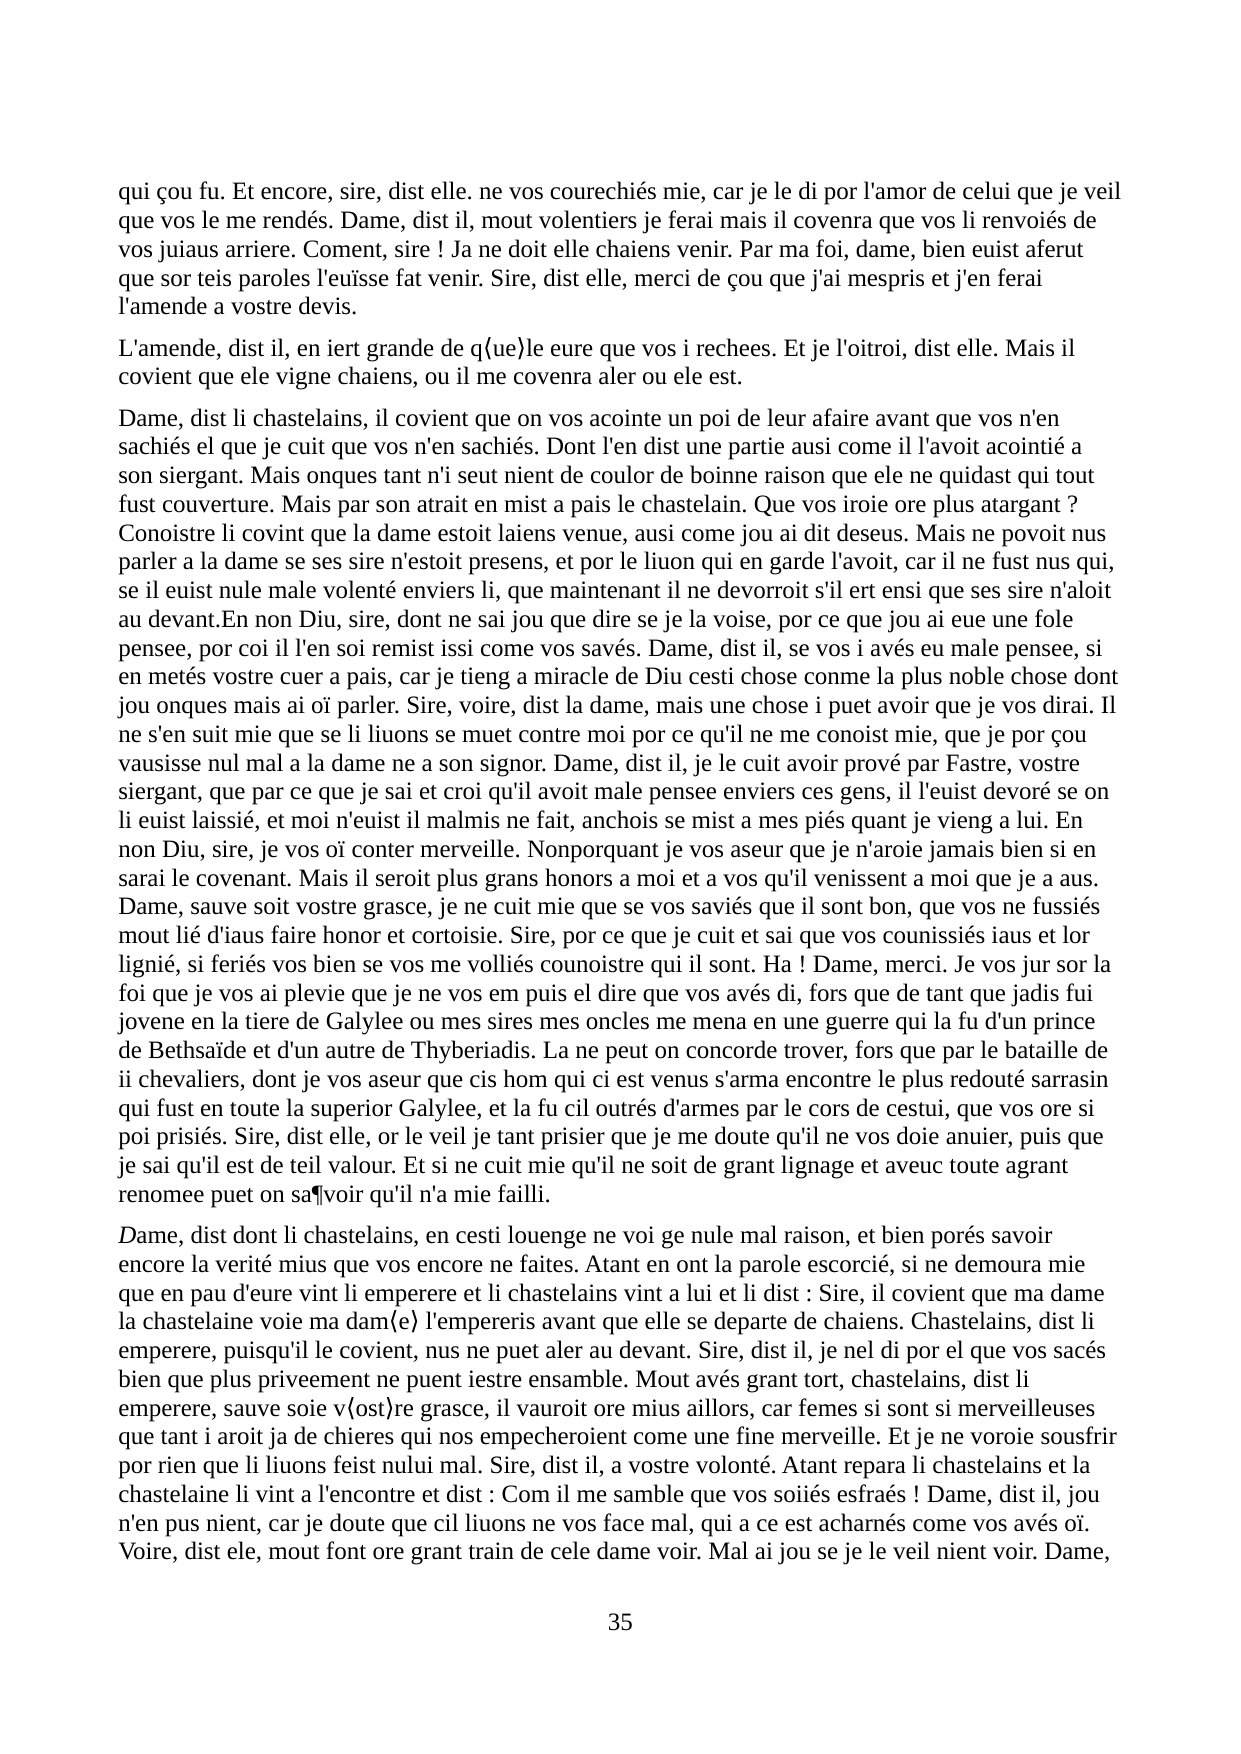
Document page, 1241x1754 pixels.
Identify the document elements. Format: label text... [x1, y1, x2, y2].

text Dame, dist li chastelains, il covient que on vos acointe un poi de leur afaire avant que vos n'en sachiés el que je cuit que vos n'en sachiés. Dont l'en dist une partie ausi come il l'avoit acointié a son siergant. Mais onques tant n'i seut nient de coulor de boinne raison que ele ne quidast qui tout fust couverture. Mais par son atrait en mist a pais le chastelain. Que vos iroie ore plus atargant ? Conoistre li covint que la dame estoit laiens venue, ausi come jou ai dit deseus. Mais ne povoit nus parler a la dame se ses sire n'estoit presens, et por le liuon qui en garde l'avoit, car il ne fust nus qui, se il euist nule male volenté enviers li, que maintenant il ne devorroit s'il ert ensi que ses sire n'aloit au devant.En non Diu, sire, dont ne sai jou que dire se je la voise, por ce que jou ai eue une fole pensee, por coi il l'en soi remist issi come vos savés. Dame, dist il, se vos i avés eu male pensee, si en metés vostre cuer a pais, car je tieng a miracle de Diu cesti chose conme la plus noble chose dont jou onques mais ai oï parler. Sire, voire, dist la dame, mais une chose i puet avoir que je vos dirai. Il ne s'en suit mie que se li liuons se muet contre moi por ce qu'il ne me conoist mie, que je por çou vausisse nul mal a la dame ne a son signor. Dame, dist il, je le cuit avoir prové par Fastre, vostre siergant, que par ce que je sai et croi qu'il avoit male pensee enviers ces gens, il l'euist devoré se on li euist laissié, et moi n'euist il malmis ne fait, anchois se mist a mes piés quant je vieng a lui. En non Diu, sire, je vos oï conter merveille. Nonporquant je vos aseur que je n'aroie jamais bien si en sarai le covenant. Mais il seroit plus grans honors a moi et a vos qu'il venissent a moi que je a aus. Dame, sauve soit vostre grasce, je ne cuit mie que se vos saviés que il sont bon, que vos ne fussiés mout lié d'iaus faire honor et cortoisie. Sire, por ce que je cuit et sai que vos counissiés iaus et lor lignié, si feriés vos bien se vos me volliés counoistre qui il sont. Ha ! Dame, merci. Je vos jur sor la foi que je vos ai plevie que je ne vos em puis el dire que vos avés di, fors que de tant que jadis fui jovene en la tiere de Galylee ou mes sires mes oncles me mena en une guerre qui la fu d'un prince de Bethsaïde et d'un autre de Thyberiadis. La ne peut on concorde trover, fors que par le bataille de ii chevaliers, dont je vos aseur que cis hom qui ci est venus s'arma encontre le plus redouté sarrasin qui fust en toute la superior Galylee, et la fu cil outrés d'armes par le cors de cestui, que vos ore si poi prisiés. Sire, dist elle, or le veil je tant prisier que je me doute qu'il ne vos doie anuier, puis que je sai qu'il est de teil valour. Et si ne cuit mie qu'il ne soit de grant lignage et aveuc toute agrant renomee puet on sa¶voir qu'il n'a mie failli. [118, 246, 1122, 1051]
text Mout cuida li chastelains avoir mise a pais le chastelainne, mais non fust, car en poi d'eure vint et manda Fastre, et li dist ensi que li chastelains li avoit fait entendre, et que sour toute fin elle voloit aler veoir cele dame, coment qu'il alast.Dame, dist cil, jou otroi que je soie destruis se vos i alés, que li liuons vos devorra. Va, dist elle, fous ! Je le verrai au dehors de la maison, si covient que tu o moi vignes. Dame, dist il, ja de ce ne parlés. Car se mesire le savoit, jamais de moi cure n'aroit. Par mon chief, dist elle, tu ne vaus pie ne autre oisiel ! Atant en vint en une warde robe la endroit aprestee ausi come elle vausist corre et si prist une puciele o li et vint cele part ou elle savoit que li emperere estoit. Lors vint a la maison et vit que li emperere et l'empereris seoient au super, li uns dejouste l'autre par mout grant signe d'amor, et tout ce vit elle par une craie[?] d'une feniestre. Li liuon senti la chastelaine et sailli cele part ausi come tous esragiés, et cuda[?] venir a celi por soi devouré. Quant la chastelaine oï ce, ne cuidiés mie que elle oubliast ses talons come cele qui ne cuist voie ne sentier, mais come chevros fuit en la lande vint afuiant a un fosse qui parfons et plains estoit d'iauwe. Cele qui goute ne vit tume de la tieste avant, por coi ele bust avant que li tallons fussent moillié. [118, 1479, 1122, 1565]
text L'amende, dist il, en iert grande de q⟨ue⟩le eure que vos i rechees. Et je l'oitroi, dist elle. Mais il covient que ele vigne chaiens, ou il me covenra aler ou ele est. [118, 176, 1122, 234]
text Dame, dist dont li chastelains, en cesti louenge ne voi ge nule mal raison, et bien porés savoir encore la verité mius que vos encore ne faites. Atant en ont la parole escorcié, si ne demoura mie que en pau d'eure vint li emperere et li chastelains vint a lui et li dist : Sire, il covient que ma dame la chastelaine voie ma dam⟨e⟩ l'empereris avant que elle se departe de chaiens. Chastelains, dist li emperere, puisqu'il le covient, nus ne puet aler au devant. Sire, dist il, je nel di por el que vos sacés bien que plus priveement ne puent iestre ensamble. Mout avés grant tort, chastelains, dist li emperere, sauve soie v⟨ost⟩re grasce, il vauroit ore mius aillors, car femes si sont si merveilleuses que tant i aroit ja de chieres qui nos empecheroient come une fine merveille. Et je ne voroie sousfrir por rien que li liuons feist nului mal. Sire, dist il, a vostre volonté. Atant repara li chastelains et la chastelaine li vint a l'encontre et dist : Com il me samble que vos soiiés esfraés ! Dame, dist il, jou n'en pus nient, car je doute que cil liuons ne vos face mal, qui a ce est acharnés come vos avés oï. Voire, dist ele, mout font ore grant train de cele dame voir. Mal ai jou se je le veil nient voir. Dame, dist il, droit avés. Car ausi vos cousteroit elle de vos juiaus aucuns dont elle ne vos costera nul por que vos ne le veroi s[?]. Sire, dist elle, vos avés voir dit. [118, 1064, 1122, 1466]
